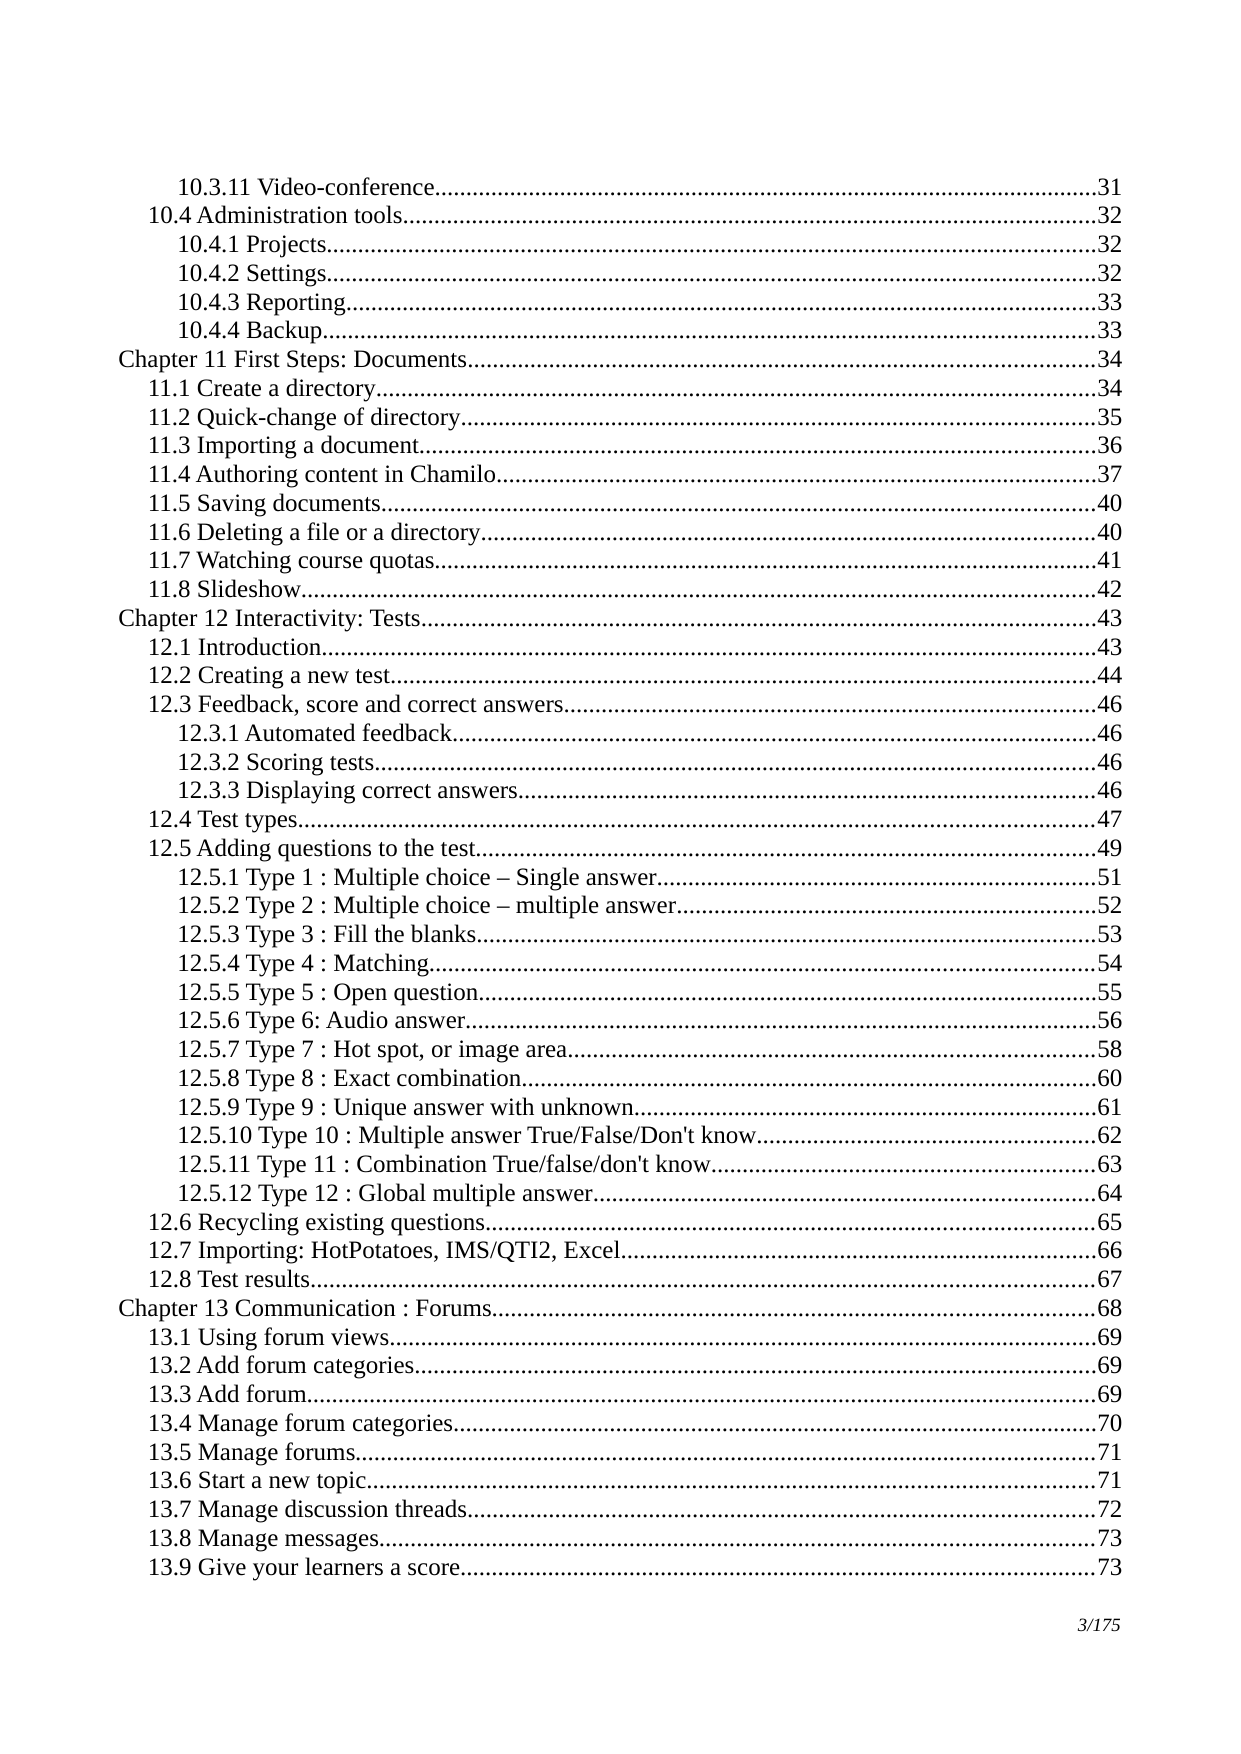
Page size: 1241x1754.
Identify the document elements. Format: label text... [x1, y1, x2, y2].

text 11.8 Slideshow 42 [148, 574, 1122, 603]
text 13.5 Manage forums 71 [148, 1437, 1122, 1465]
text 12.8 Test results 67 [148, 1264, 1122, 1293]
text 12.5.12 Type 12 : Global multiple answer 64 [177, 1178, 1122, 1207]
text 13.2 Add forum categories 69 [148, 1350, 1122, 1379]
text 12.5.10 Type 10 : Multiple answer True/False/Don't know 62 [177, 1120, 1122, 1149]
text 11.2 Quick-change of directory 35 [148, 402, 1122, 430]
text 12.5.4 Type 4 : Matching 54 [177, 948, 1122, 977]
text 11.4 Authoring content in Chamilo 37 [148, 459, 1122, 488]
text 12.5.9 Type 9 : Unique answer with unknown 61 [177, 1092, 1122, 1120]
text 12.5.11 Type 11 : Combination True/false/don't know 63 [177, 1149, 1122, 1178]
text 12.7 Importing: HotPotatoes, IMS/QTI2, Excel 66 [148, 1235, 1122, 1264]
text 10.4.2 Settings 32 [177, 258, 1122, 287]
text 13.6 Start a new topic 71 [148, 1465, 1122, 1494]
text 13.8 Manage messages 73 [148, 1523, 1122, 1552]
text 12.2 Creating a new test 44 [148, 660, 1122, 689]
text 10.4.4 Backup 33 [177, 315, 1122, 344]
text 12.5.5 Type 5 : Open question 55 [177, 977, 1122, 1005]
text 10.4.3 Reporting 33 [177, 287, 1122, 315]
text 10.3.11 Video-conference 31 [177, 172, 1122, 200]
text 11.1 Create a directory 34 [148, 373, 1122, 402]
text 12.3.1 Automated feedback 46 [177, 718, 1122, 747]
text 12.5 Adding questions to the test 49 [148, 833, 1122, 862]
text 11.3 Importing a document 36 [148, 430, 1122, 459]
text 10.4 Administration tools 32 [148, 200, 1122, 229]
text 12.5.7 Type 7 : Hot spot, or image area 58 [177, 1034, 1122, 1063]
text 12.6 Recycling existing questions 65 [148, 1207, 1122, 1235]
text 12.3.2 Scoring tests 46 [177, 747, 1122, 775]
text 11.6 Deleting a file or a directory 40 [148, 517, 1122, 545]
text 11.7 Watching course quotas 41 [148, 545, 1122, 574]
text 12.4 Test types 47 [148, 804, 1122, 833]
text Chapter 13 Communication : Forums 68 [118, 1293, 1122, 1322]
text 12.1 Introduction 43 [148, 632, 1122, 660]
text 12.5.1 Type 1 : Multiple choice – Single answer 51 [177, 862, 1122, 890]
text 12.5.2 Type 2 : Multiple choice – multiple answer 52 [177, 890, 1122, 919]
text 12.5.3 Type 3 : Fill the blanks 53 [177, 919, 1122, 948]
text Chapter 11 First Steps: Documents 34 [118, 344, 1122, 373]
text 12.3.3 Displaying correct answers 46 [177, 775, 1122, 804]
text 13.1 Using forum views 69 [148, 1322, 1122, 1350]
text 13.4 Manage forum categories 70 [148, 1408, 1122, 1437]
text 13.9 Give your learners a score 73 [148, 1552, 1122, 1580]
text 12.3 Feedback, score and correct answers 46 [148, 689, 1122, 718]
text 10.4.1 Projects 32 [177, 229, 1122, 258]
text 13.7 Manage discussion threads 72 [148, 1494, 1122, 1523]
text 12.5.8 Type 8 : Exact combination 60 [177, 1063, 1122, 1092]
text 11.5 Saving documents 40 [148, 488, 1122, 517]
text 12.5.6 Type 6: Audio answer 56 [177, 1005, 1122, 1034]
text 13.3 Add forum 69 [148, 1379, 1122, 1408]
text Chapter 12 Interactivity: Tests 43 [118, 603, 1122, 632]
